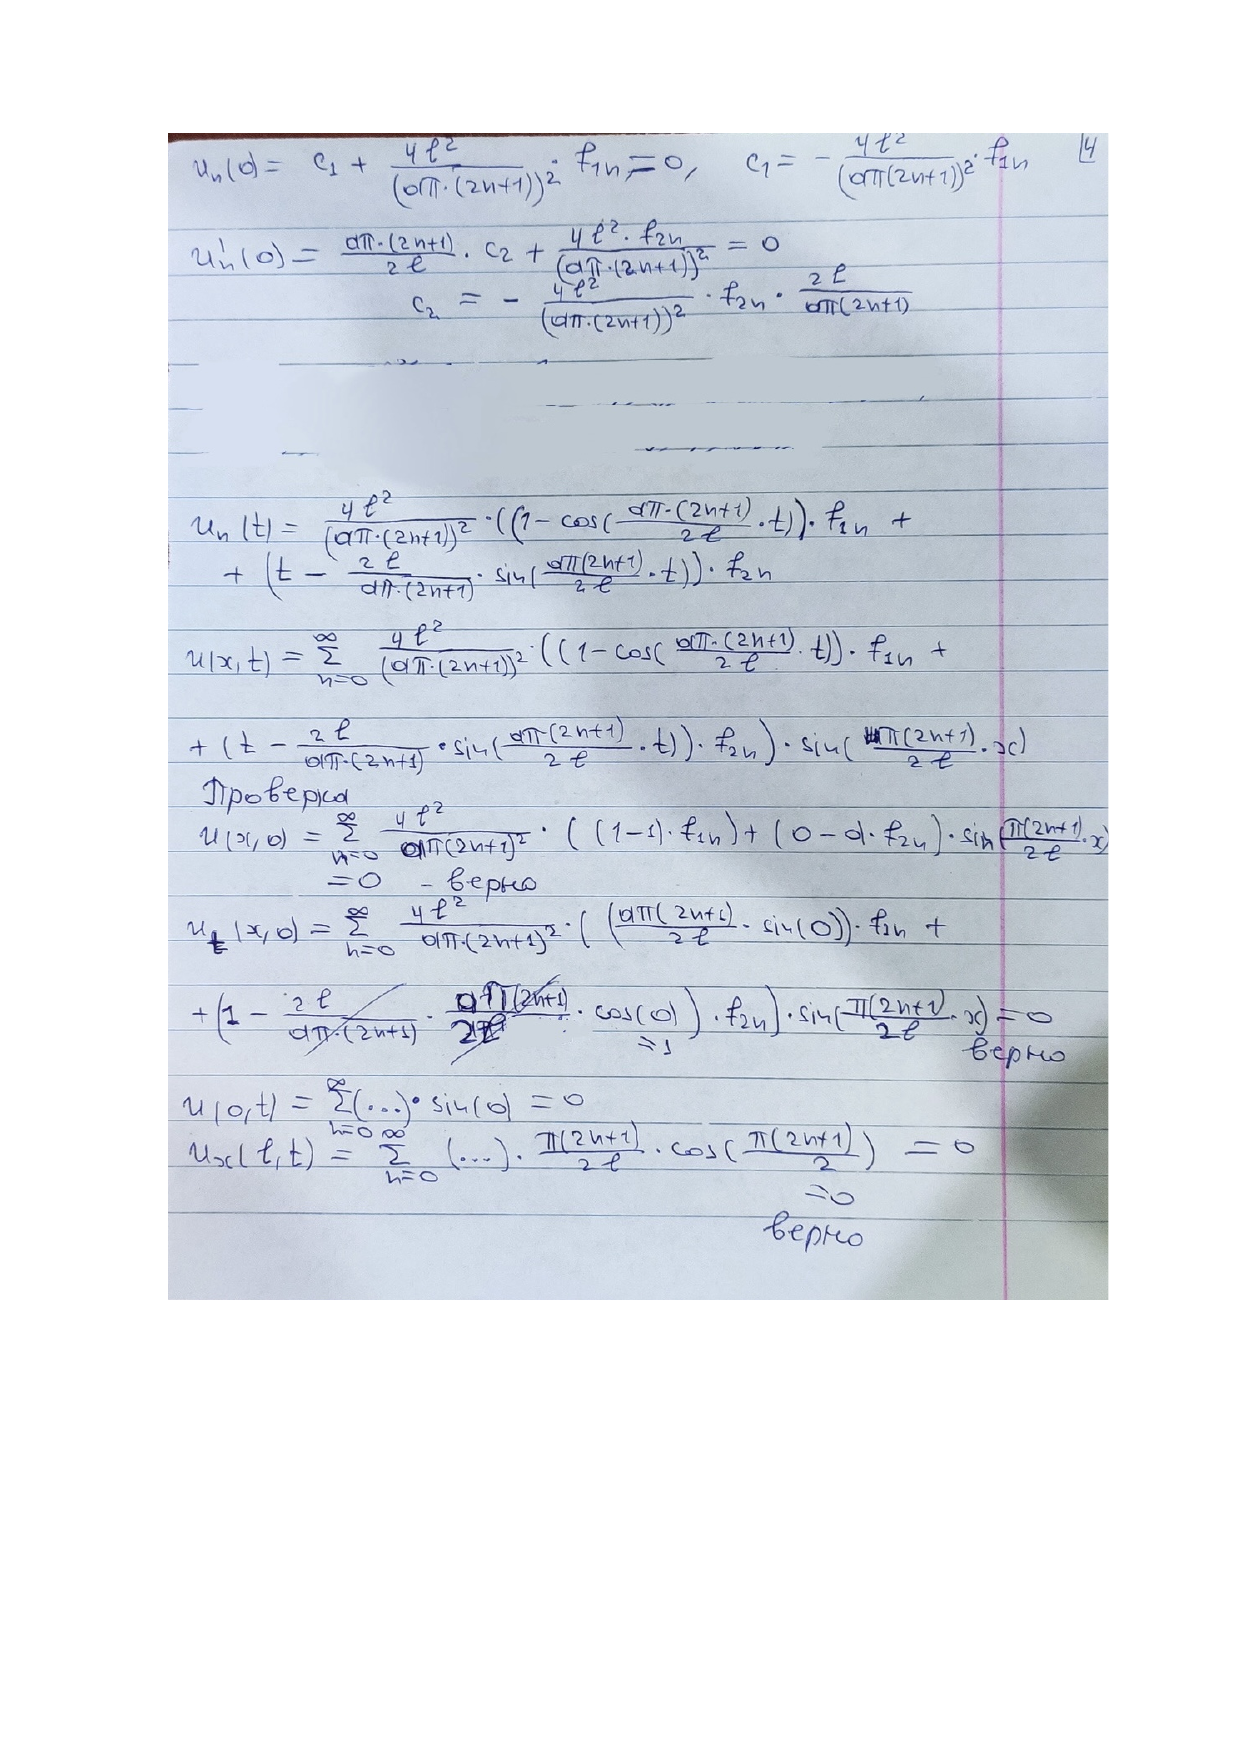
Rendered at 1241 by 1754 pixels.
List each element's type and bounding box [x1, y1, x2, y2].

picture [168, 133, 1109, 1300]
